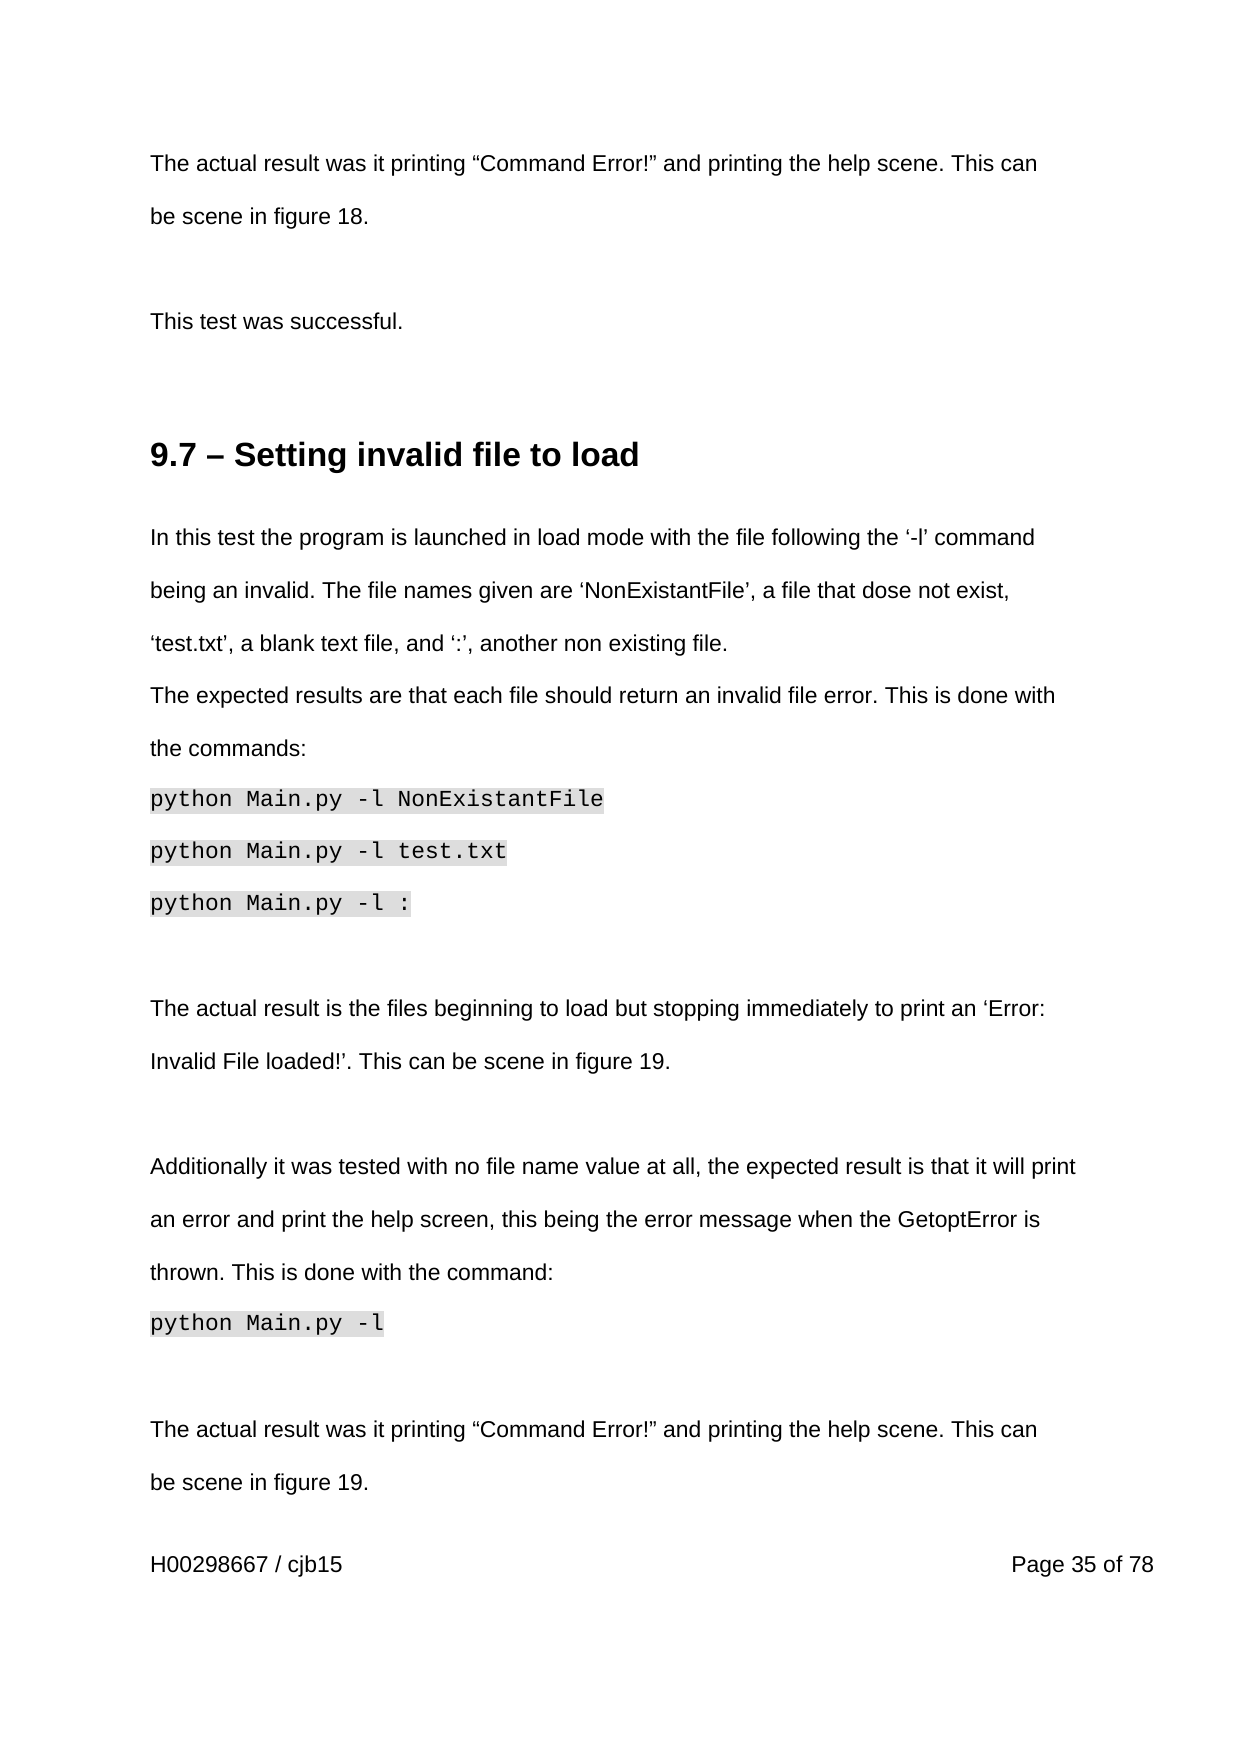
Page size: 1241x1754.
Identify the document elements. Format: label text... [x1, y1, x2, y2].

text The actual result was it printing “Command Error!” and printing the help scene. This can [150, 150, 1090, 176]
text Additionally it was tested with no file name value at all, the expected result is that it will print an error and print the help screen, this being the error message when the GetoptError is thrown. This is done with the command: [150, 1153, 1090, 1285]
subtitle 9.7 – Setting invalid file to load [150, 434, 1090, 473]
text python Main.py -l [150, 1311, 1090, 1337]
text python Main.py -l NonExistantFile [150, 788, 1090, 814]
text be scene in figure 19. [150, 1469, 1090, 1495]
text The expected results are that each file should return an invalid file error. This is done with the commands: [150, 682, 1090, 761]
text The actual result was it printing “Command Error!” and printing the help scene. This can [150, 1416, 1090, 1442]
text python Main.py -l test.txt [150, 839, 1090, 866]
text This test was successful. [150, 308, 1090, 334]
text The actual result is the files beginning to load but stopping immediately to print an ‘Error: Invalid File loaded!’. This can be scene in figure 19. [150, 995, 1090, 1074]
text In this test the program is launched in load mode with the file following the ‘-l’ command being an invalid. The file names given are ‘NonExistantFile’, a file that dose not exist, ‘test.txt’, a blank text file, and ‘:’, another non existing file. [150, 524, 1090, 656]
text python Main.py -l : [150, 891, 1090, 917]
text be scene in figure 18. [150, 203, 1090, 229]
